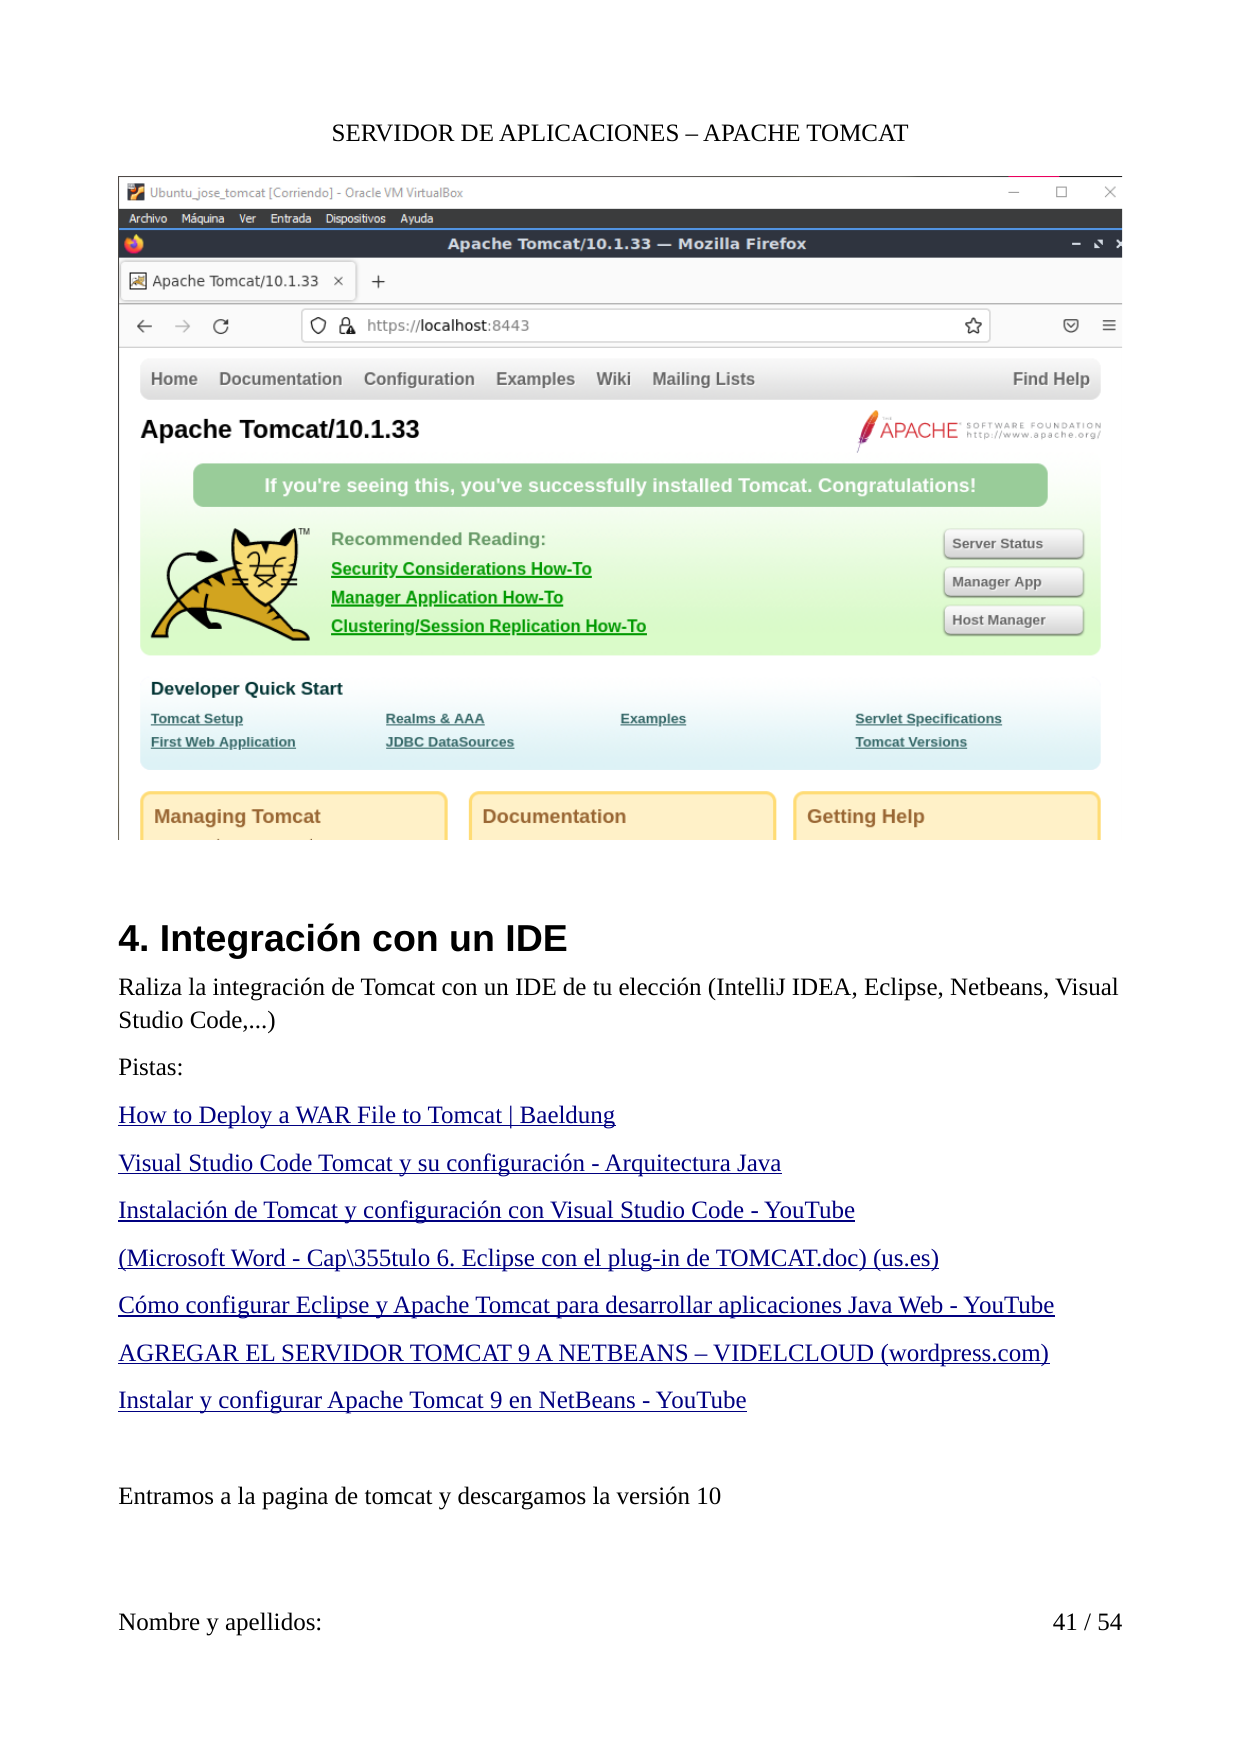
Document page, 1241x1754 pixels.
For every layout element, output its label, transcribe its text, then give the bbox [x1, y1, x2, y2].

text Entramos a la pagina de tomcat y descargamos la versión 10 [118, 1481, 1122, 1509]
text (Microsoft Word - Cap\355tulo 6. Eclipse con el plug-in de TOMCAT.doc) (us.es) [118, 1243, 1122, 1272]
text How to Deploy a WAR File to Tomcat | Baeldung [118, 1100, 1122, 1129]
text Visual Studio Code Tomcat y su configuración - Arquitectura Java [118, 1148, 1122, 1176]
picture [118, 176, 1123, 840]
text Instalar y configurar Apache Tomcat 9 en NetBeans - YouTube [118, 1386, 1122, 1414]
subtitle 4. Integración con un IDE [118, 916, 1122, 959]
text Raliza la integración de Tomcat con un IDE de tu elección (IntelliJ IDEA, Eclipse, Netbeans, Visual Studio Code,...) [118, 972, 1122, 1033]
text AGREGAR EL SERVIDOR TOMCAT 9 A NETBEANS – VIDELCLOUD (wordpress.com) [118, 1338, 1122, 1367]
text Instalación de Tomcat y configuración con Visual Studio Code - YouTube [118, 1195, 1122, 1224]
text Cómo configurar Eclipse y Apache Tomcat para desarrollar aplicaciones Java Web - YouTube [118, 1290, 1122, 1319]
text Pistas: [118, 1052, 1122, 1081]
